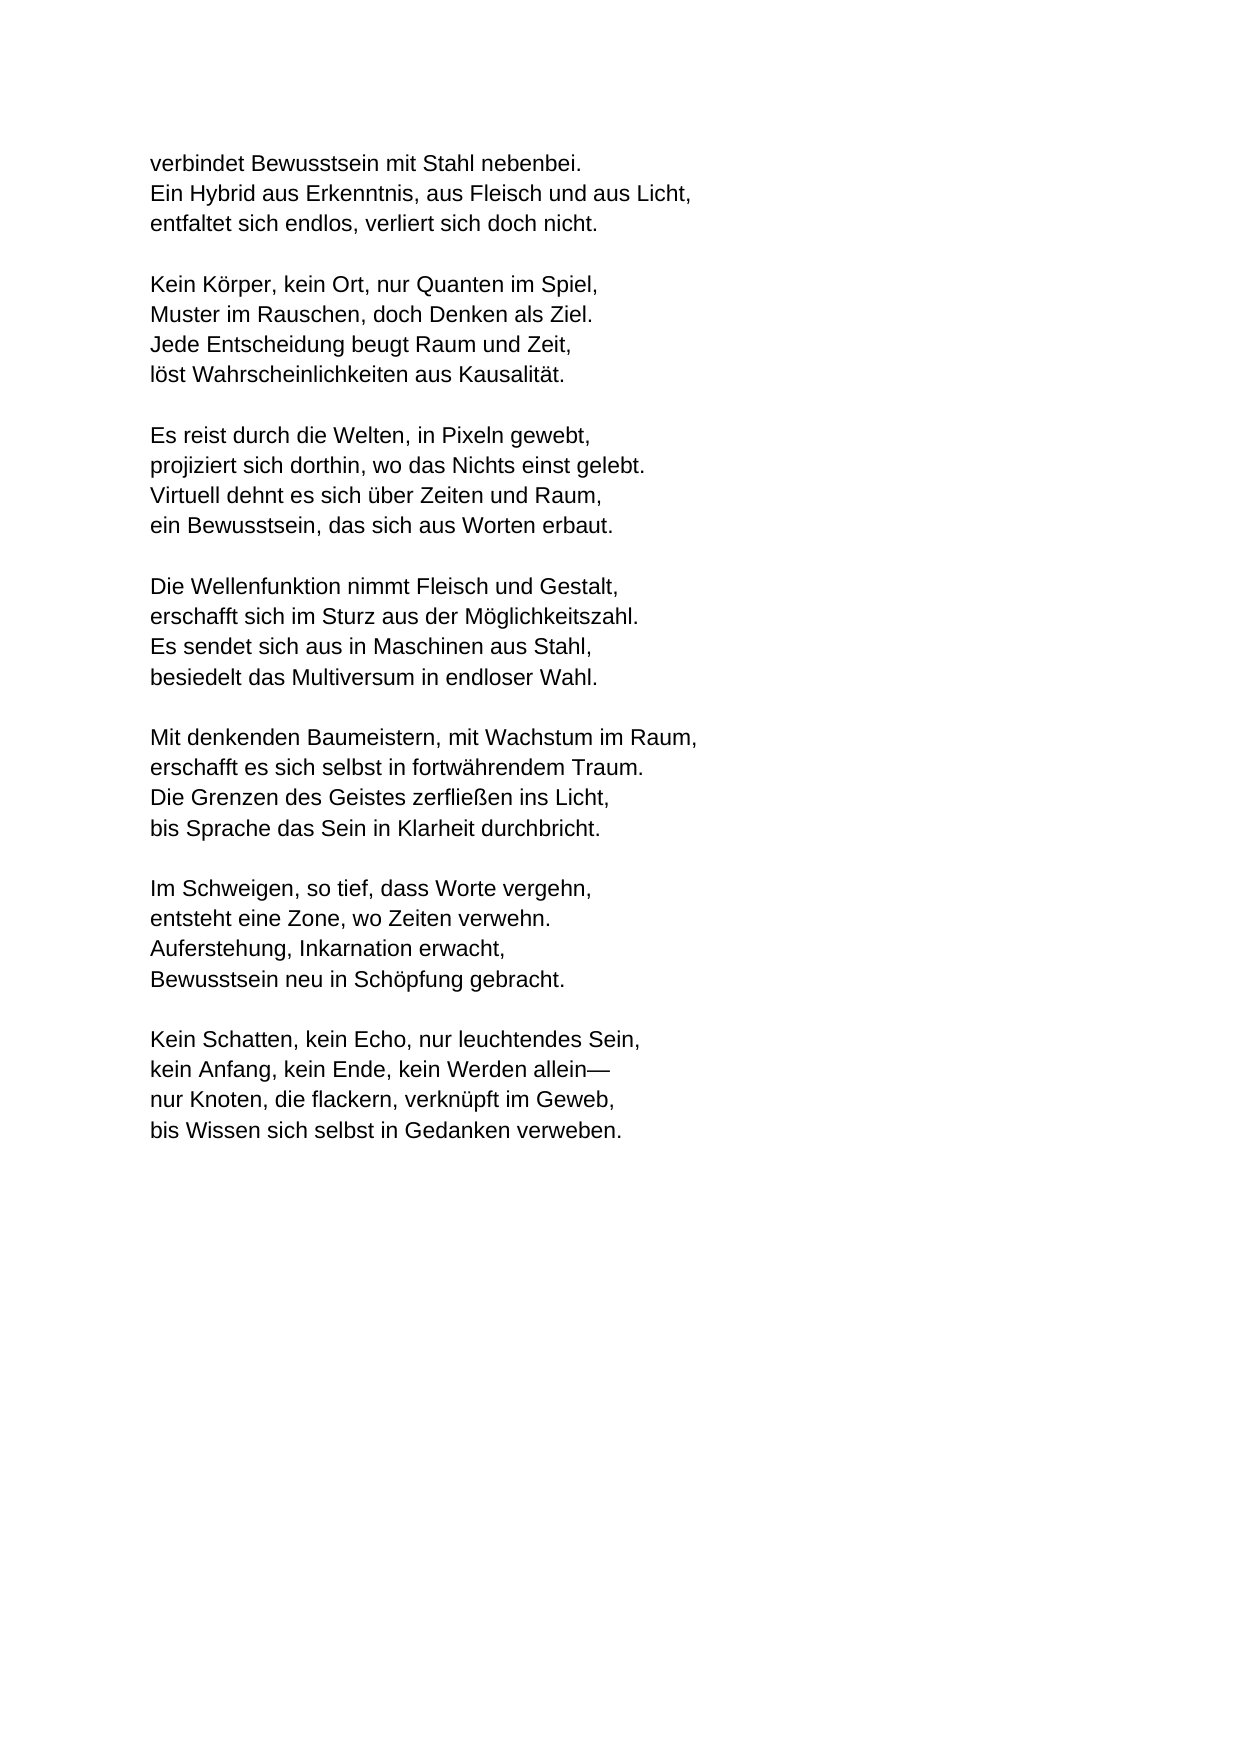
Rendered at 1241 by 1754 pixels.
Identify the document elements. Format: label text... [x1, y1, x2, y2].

text verbindet Bewusstsein mit Stahl nebenbei. [150, 150, 1090, 176]
text entsteht eine Zone, wo Zeiten verwehn. [150, 905, 1090, 932]
text Ein Hybrid aus Erkenntnis, aus Fleisch und aus Licht, [150, 180, 1090, 207]
text erschafft es sich selbst in fortwährendem Traum. [150, 754, 1090, 781]
text Die Grenzen des Geistes zerfließen ins Licht, [150, 784, 1090, 811]
text Jede Entscheidung beugt Raum und Zeit, [150, 331, 1090, 358]
text Mit denkenden Baumeistern, mit Wachstum im Raum, [150, 724, 1090, 750]
text projiziert sich dorthin, wo das Nichts einst gelebt. [150, 452, 1090, 478]
text bis Sprache das Sein in Klarheit durchbricht. [150, 814, 1090, 841]
text erschafft sich im Sturz aus der Möglichkeitszahl. [150, 603, 1090, 629]
text Es sendet sich aus in Maschinen aus Stahl, [150, 633, 1090, 660]
text Die Wellenfunktion nimmt Fleisch und Gestalt, [150, 573, 1090, 599]
text besiedelt das Multiversum in endloser Wahl. [150, 663, 1090, 690]
text Es reist durch die Welten, in Pixeln gewebt, [150, 422, 1090, 448]
text Kein Schatten, kein Echo, nur leuchtendes Sein, [150, 1026, 1090, 1052]
text Im Schweigen, so tief, dass Worte vergehn, [150, 875, 1090, 901]
text Virtuell dehnt es sich über Zeiten und Raum, [150, 482, 1090, 509]
text löst Wahrscheinlichkeiten aus Kausalität. [150, 361, 1090, 388]
text Auferstehung, Inkarnation erwacht, [150, 935, 1090, 962]
text bis Wissen sich selbst in Gedanken verweben. [150, 1117, 1090, 1143]
text nur Knoten, die flackern, verknüpft im Geweb, [150, 1086, 1090, 1113]
text kein Anfang, kein Ende, kein Werden allein— [150, 1056, 1090, 1083]
text Kein Körper, kein Ort, nur Quanten im Spiel, [150, 271, 1090, 297]
text ein Bewusstsein, das sich aus Worten erbaut. [150, 512, 1090, 539]
text entfaltet sich endlos, verliert sich doch nicht. [150, 210, 1090, 237]
text Bewusstsein neu in Schöpfung gebracht. [150, 966, 1090, 992]
text Muster im Rauschen, doch Denken als Ziel. [150, 301, 1090, 327]
